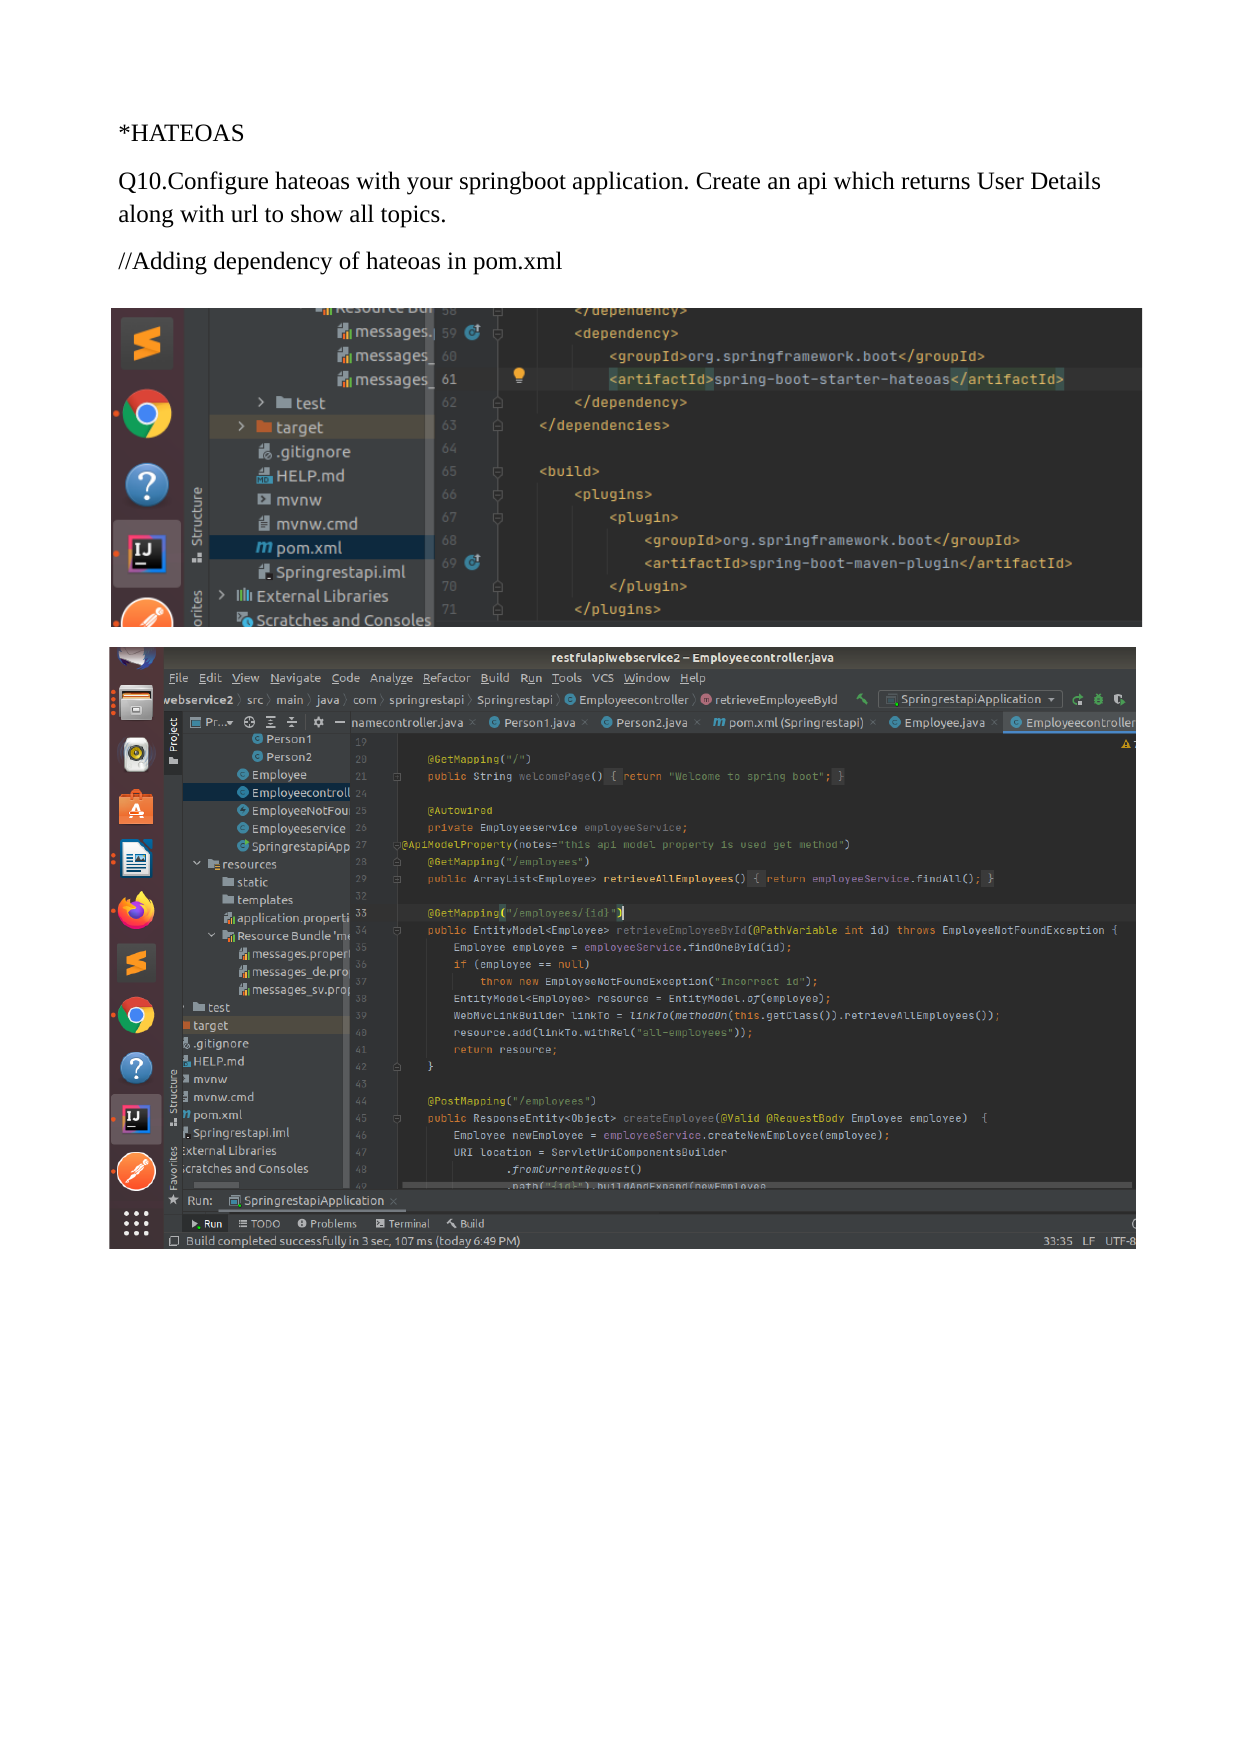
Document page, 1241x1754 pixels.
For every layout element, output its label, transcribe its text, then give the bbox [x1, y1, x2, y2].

picture [111, 308, 1143, 627]
text Q10.Configure hateoas with your springboot application. Create an api which returns User Details along with url to show all topics. [118, 166, 1122, 227]
text *HATEOAS [118, 118, 1122, 147]
picture [109, 647, 1136, 1249]
text //Adding dependency of hateoas in pom.xml [118, 246, 1122, 275]
